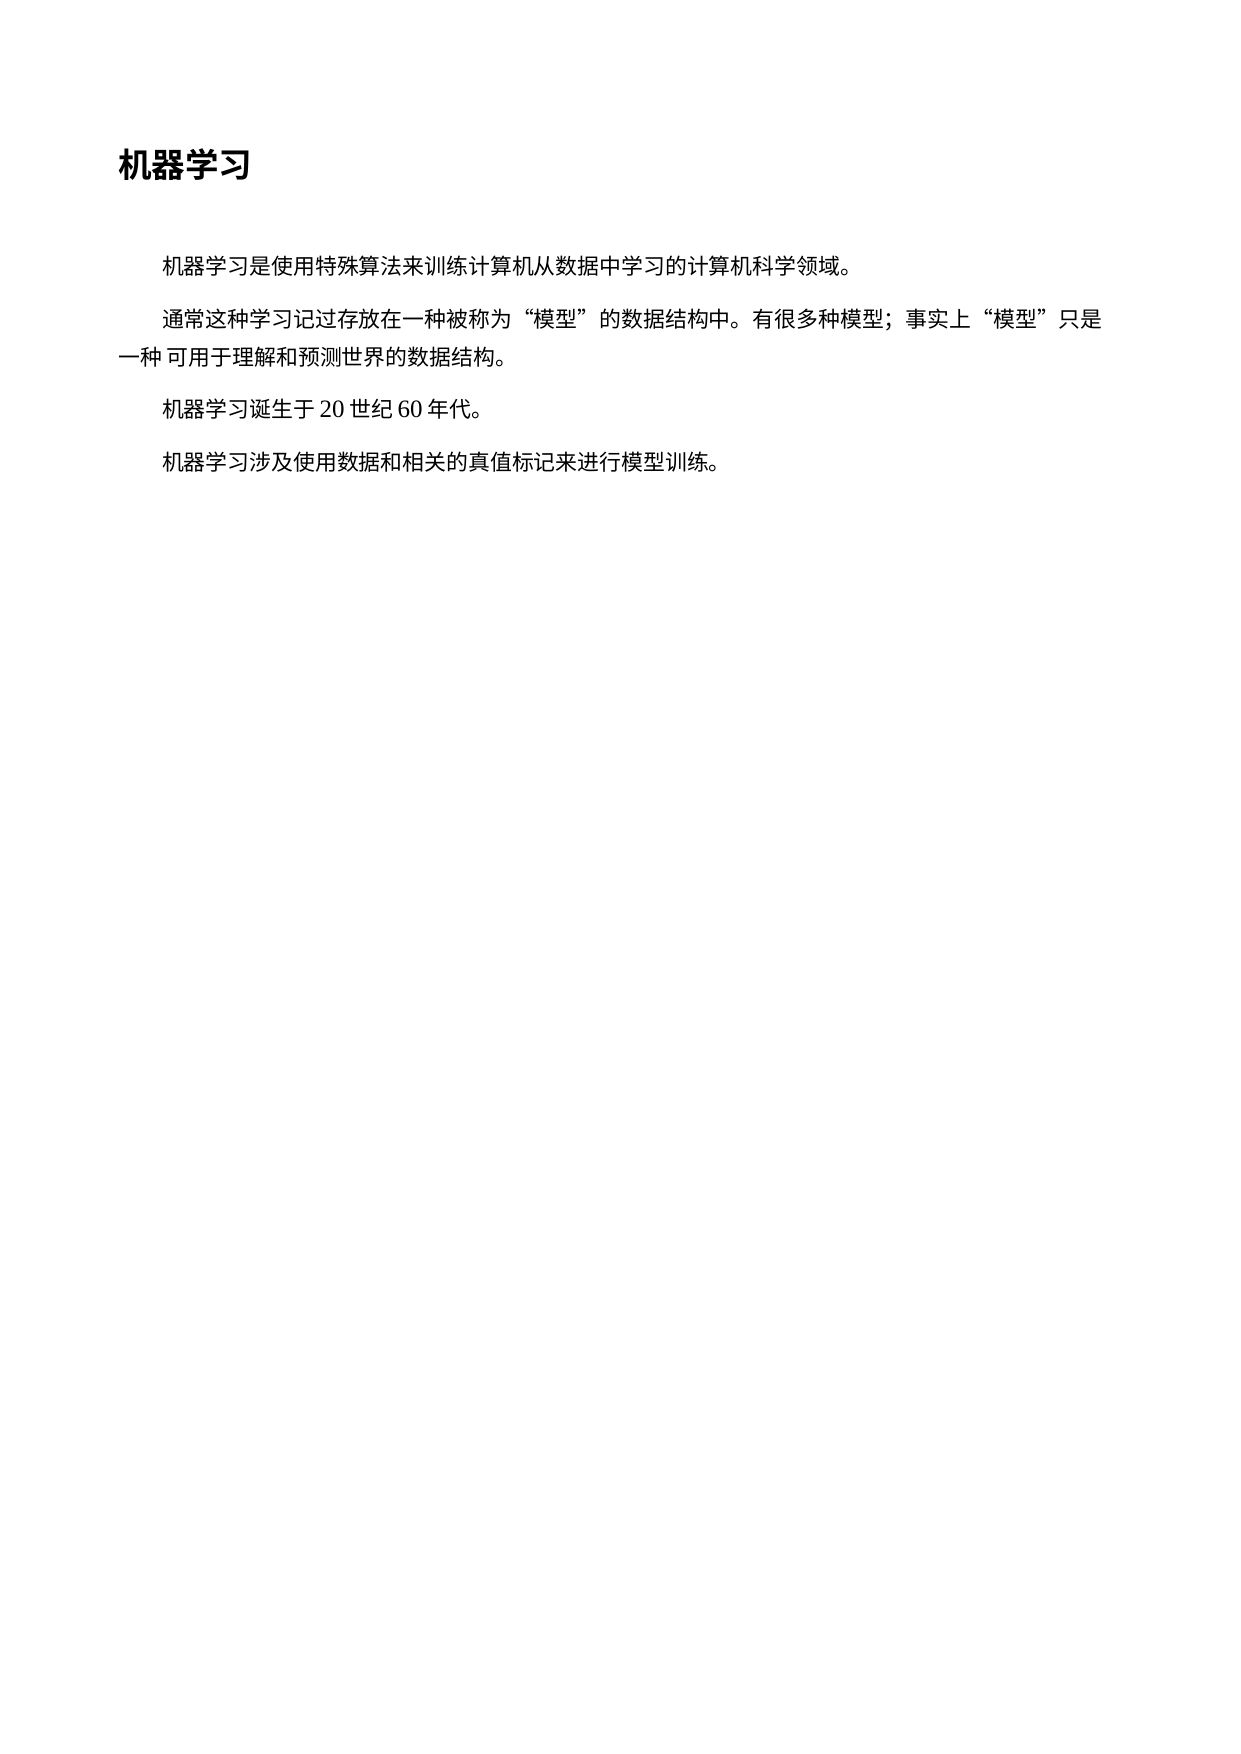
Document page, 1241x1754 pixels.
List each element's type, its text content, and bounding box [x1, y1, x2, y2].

subtitle 机器学习 [118, 139, 1122, 187]
text 通常这种学习记过存放在一种被称为“模型”的数据结构中。有很多种模型；事实上“模型”只是一种 可用于理解和预测世界的数据结构。 [118, 302, 1122, 371]
text 机器学习是使用特殊算法来训练计算机从数据中学习的计算机科学领域。 [118, 249, 1122, 281]
text 机器学习涉及使用数据和相关的真值标记来进行模型训练。 [118, 444, 1122, 476]
text 机器学习诞生于20世纪60年代。 [118, 392, 1122, 424]
